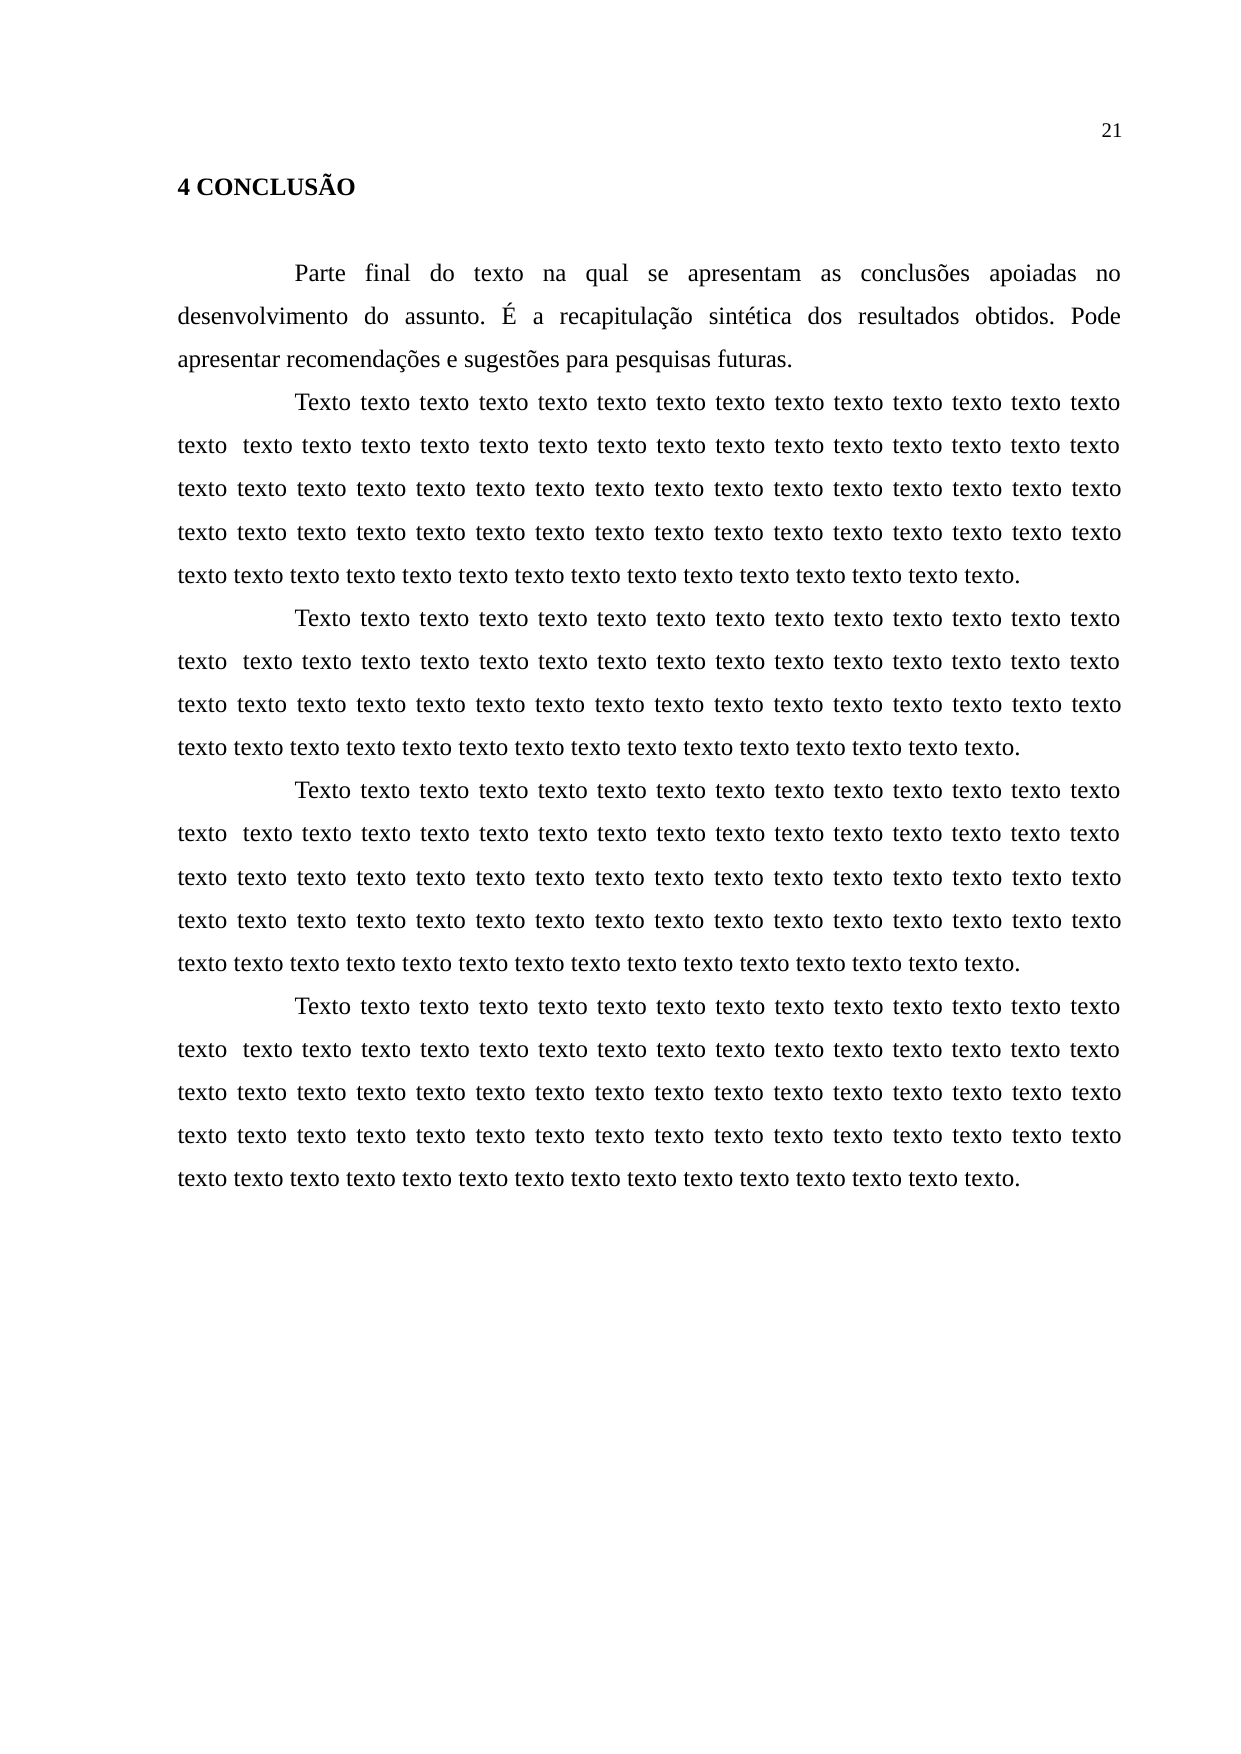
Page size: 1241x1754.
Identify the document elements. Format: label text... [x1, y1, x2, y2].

text Texto texto texto texto texto texto texto texto texto texto texto texto texto texto texto texto texto texto texto texto texto texto texto texto texto texto texto texto texto texto texto texto texto texto texto texto texto texto texto texto texto texto texto texto texto texto texto texto texto texto texto texto texto texto texto texto texto texto texto texto texto texto texto texto texto texto texto texto texto texto texto texto texto texto texto texto texto. [177, 991, 1122, 1192]
text Texto texto texto texto texto texto texto texto texto texto texto texto texto texto texto texto texto texto texto texto texto texto texto texto texto texto texto texto texto texto texto texto texto texto texto texto texto texto texto texto texto texto texto texto texto texto texto texto texto texto texto texto texto texto texto texto texto texto texto texto texto texto texto texto texto texto texto texto texto texto texto texto texto texto texto texto texto. [177, 775, 1122, 977]
text 4 CONCLUSÃO [177, 172, 1122, 200]
text Parte final do texto na qual se apresentam as conclusões apoiadas no desenvolvimento do assunto. É a recapitulação sintética dos resultados obtidos. Pode apresentar recomendações e sugestões para pesquisas futuras. [177, 258, 1122, 373]
text Texto texto texto texto texto texto texto texto texto texto texto texto texto texto texto texto texto texto texto texto texto texto texto texto texto texto texto texto texto texto texto texto texto texto texto texto texto texto texto texto texto texto texto texto texto texto texto texto texto texto texto texto texto texto texto texto texto texto texto texto texto. [177, 603, 1122, 761]
text Texto texto texto texto texto texto texto texto texto texto texto texto texto texto texto texto texto texto texto texto texto texto texto texto texto texto texto texto texto texto texto texto texto texto texto texto texto texto texto texto texto texto texto texto texto texto texto texto texto texto texto texto texto texto texto texto texto texto texto texto texto texto texto texto texto texto texto texto texto texto texto texto texto texto texto texto texto. [177, 387, 1122, 588]
